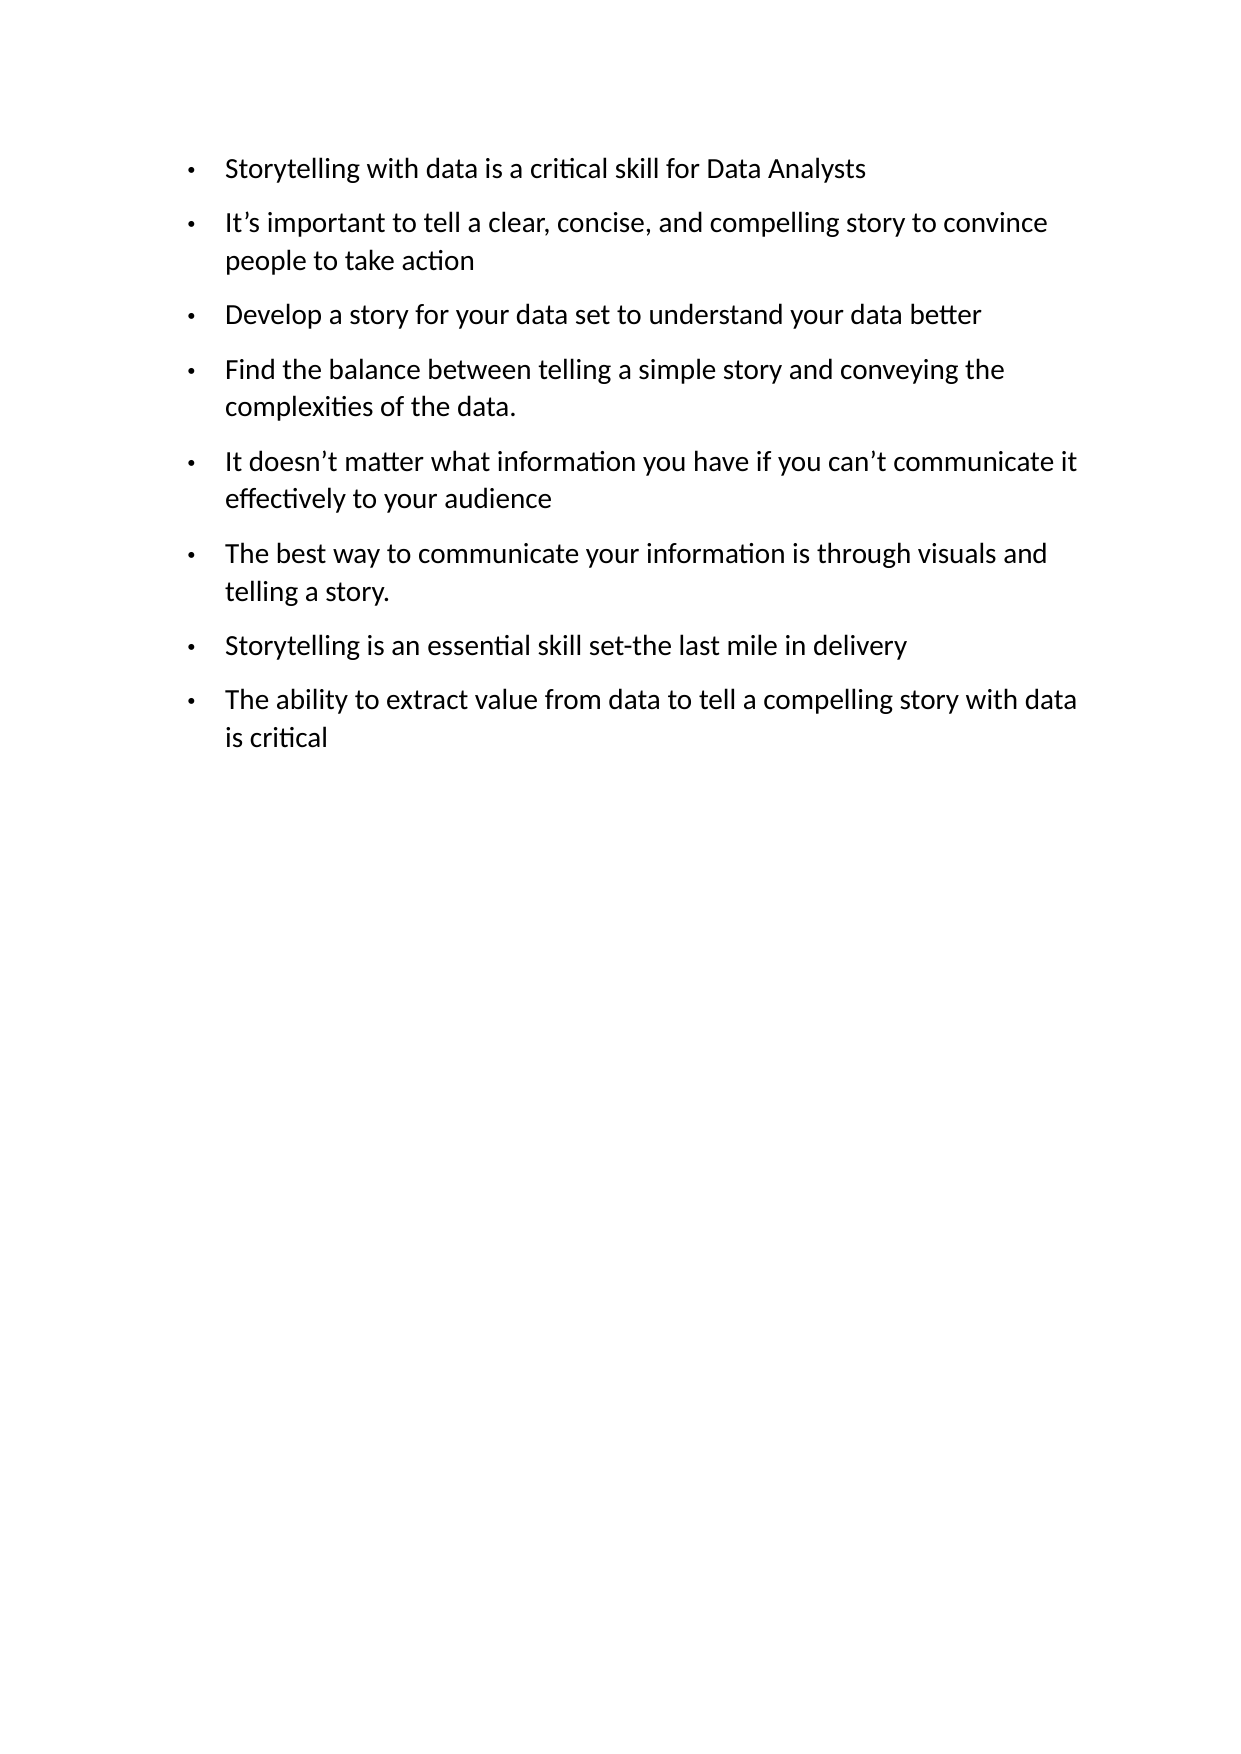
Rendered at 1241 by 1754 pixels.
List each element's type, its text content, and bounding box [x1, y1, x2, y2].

list Storytelling with data is a critical skill for Data Analysts [187, 150, 1090, 186]
list The best way to communicate your information is through visuals and telling a story. [187, 535, 1090, 608]
list Develop a story for your data set to understand your data better [187, 296, 1090, 332]
list Find the balance between telling a simple story and conveying the complexities of the data. [187, 351, 1090, 424]
list It doesn’t matter what information you have if you can’t communicate it effectively to your audience [187, 443, 1090, 516]
list It’s important to tell a clear, concise, and compelling story to convince people to take action [187, 204, 1090, 278]
list Storytelling is an essential skill set-the last mile in delivery [187, 627, 1090, 663]
list The ability to extract value from data to tell a compelling story with data is critical [187, 681, 1090, 755]
